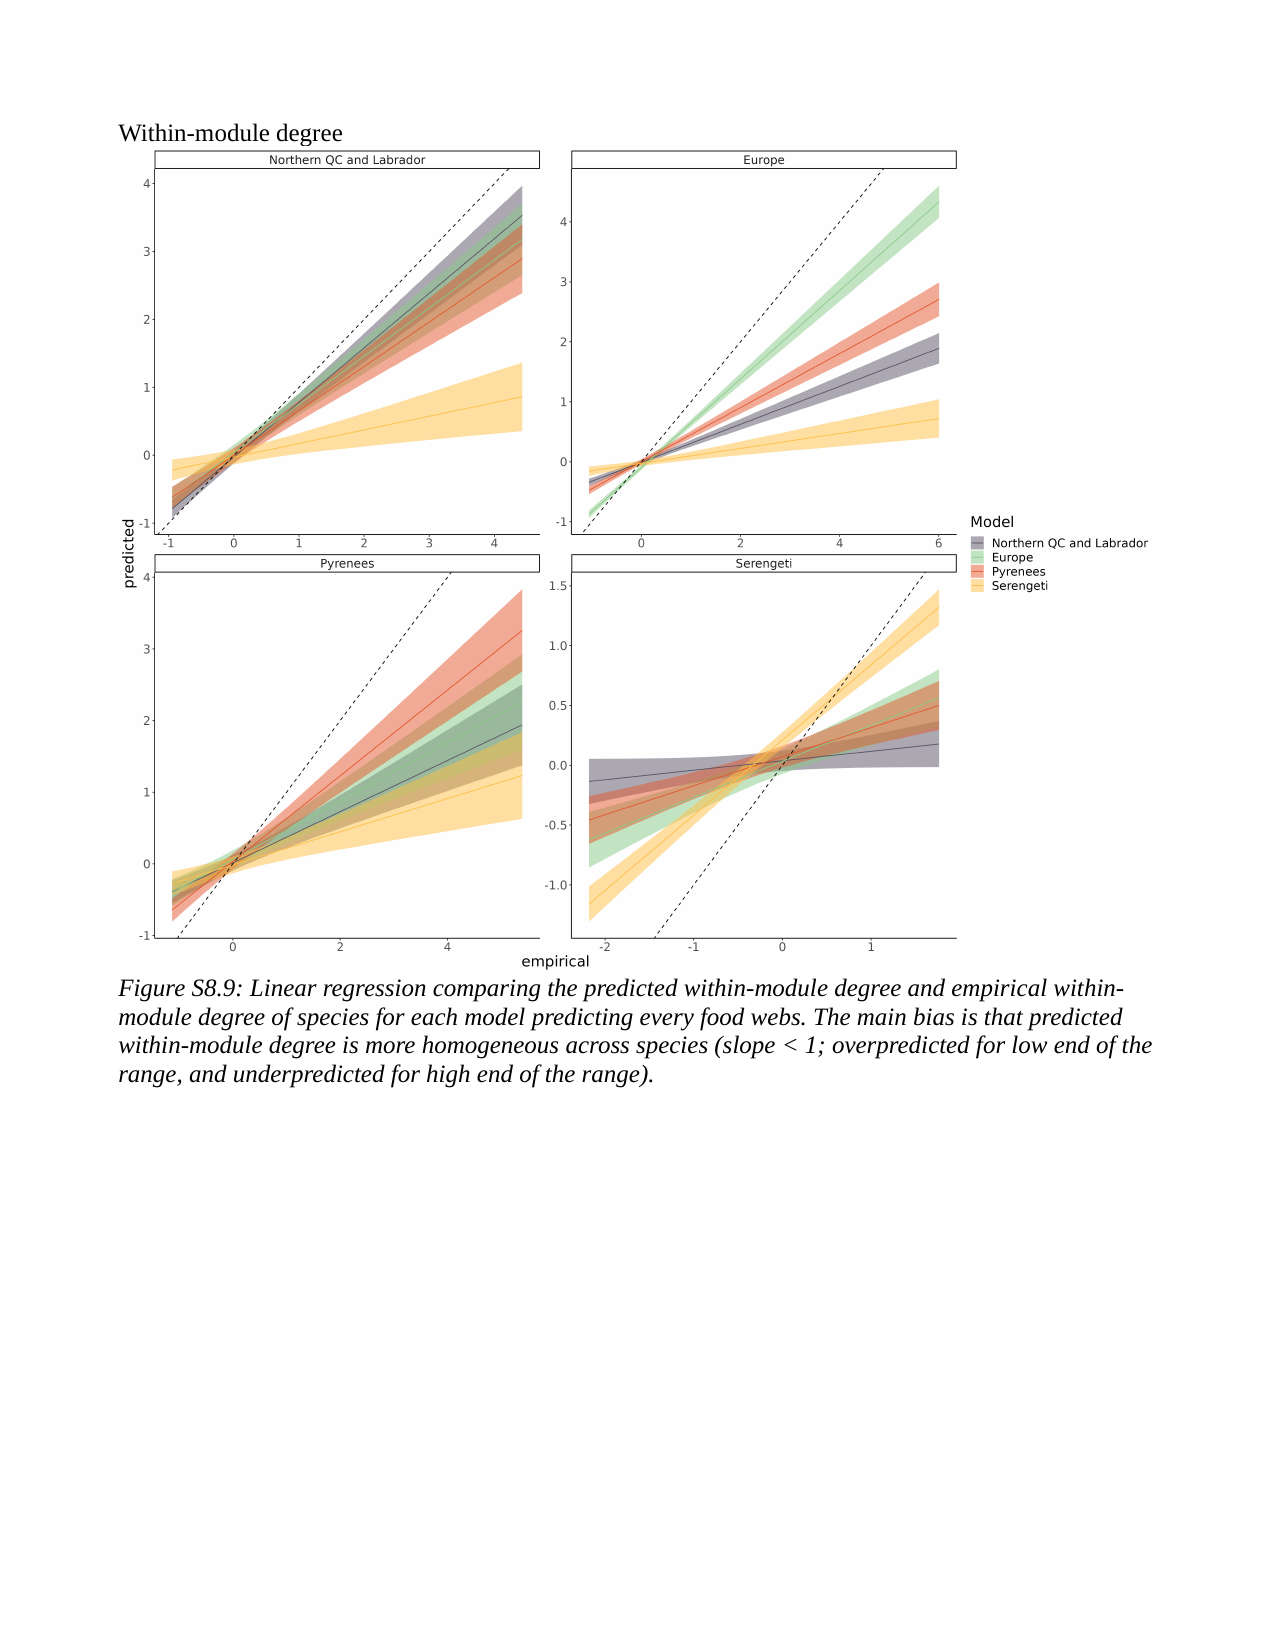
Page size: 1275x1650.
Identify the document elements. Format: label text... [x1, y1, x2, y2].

text Figure S8.9: Linear regression comparing the predicted within-module degree and empirical within-module degree of species for each model predicting every food webs. The main bias is that predicted within-module degree is more homogeneous across species (slope < 1; overpredicted for low end of the range, and underpredicted for high end of the range). [118, 974, 1157, 1088]
text Within-module degree [118, 118, 1157, 146]
picture [118, 146, 1157, 974]
